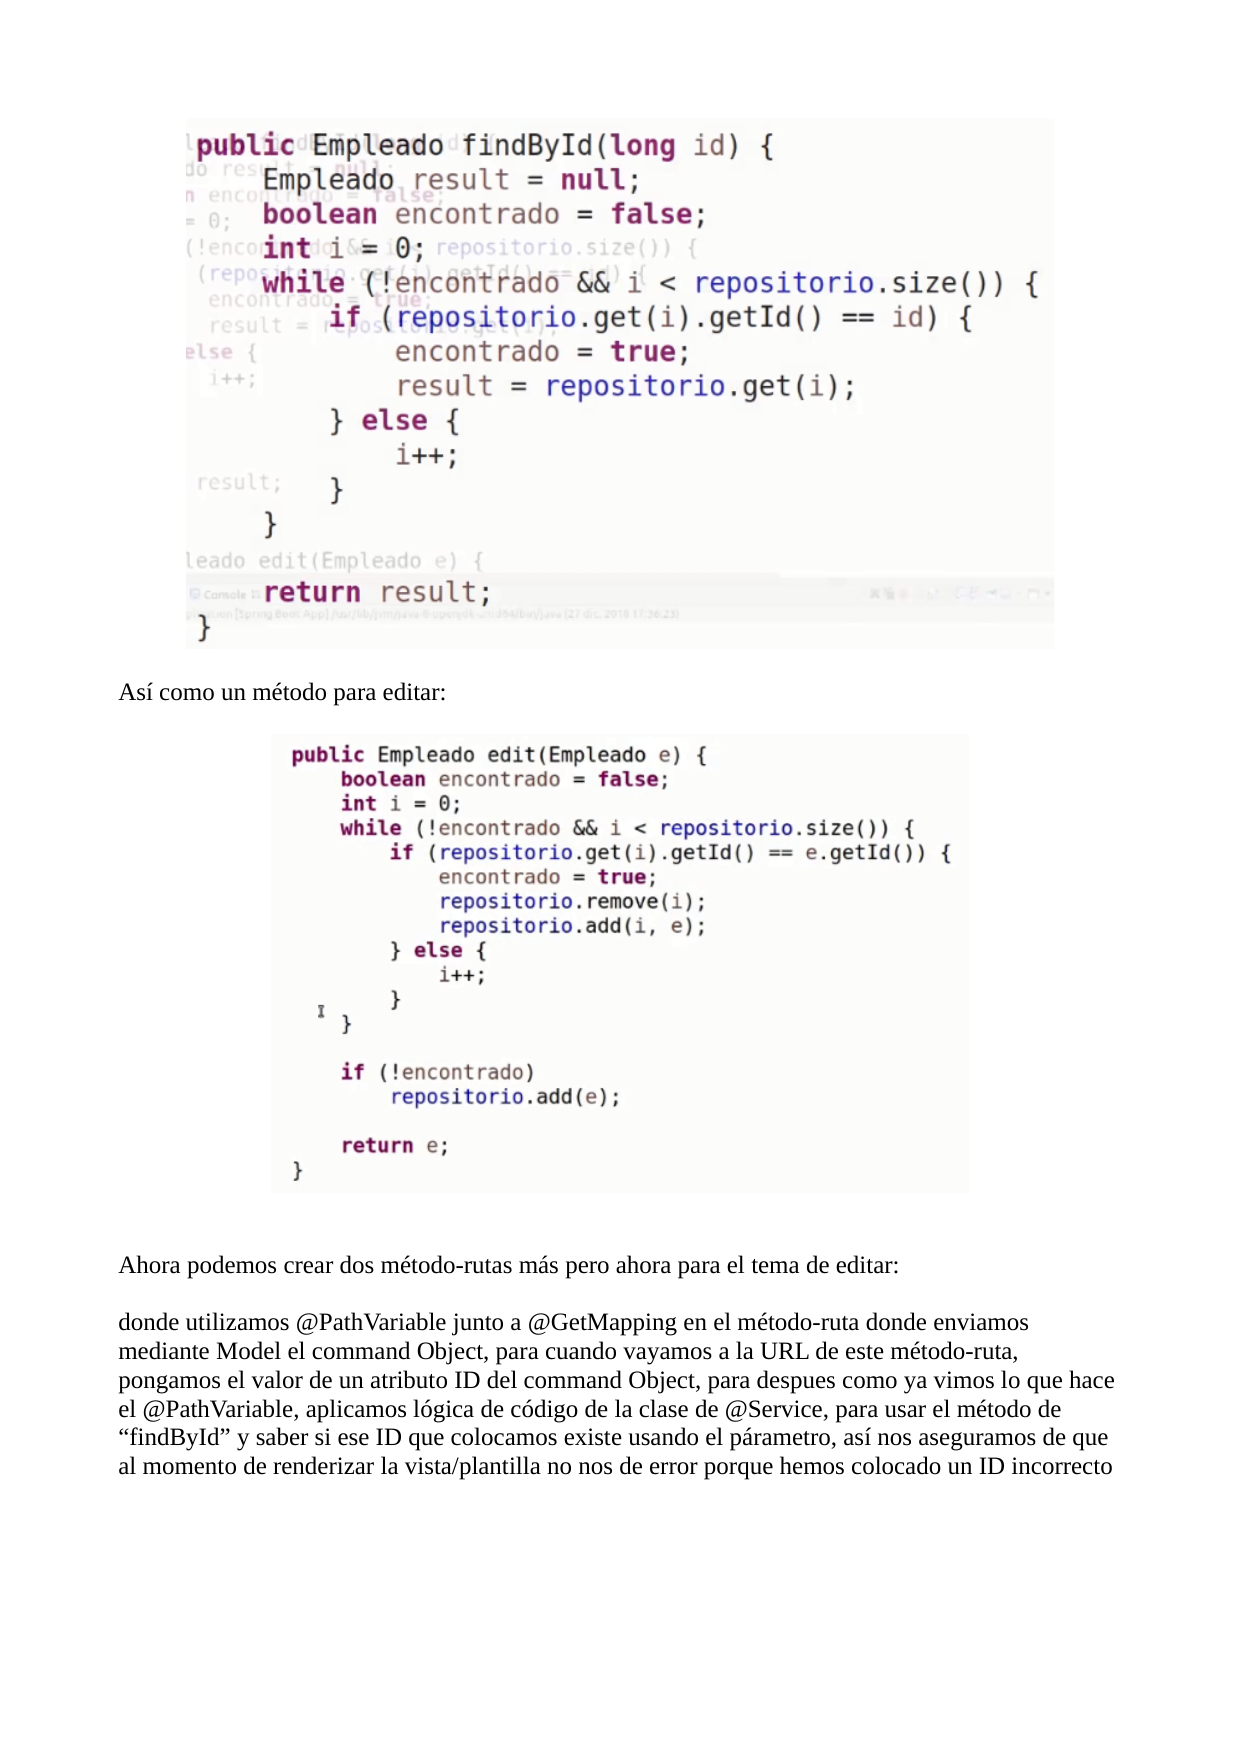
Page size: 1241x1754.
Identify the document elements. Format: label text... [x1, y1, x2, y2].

picture [270, 734, 970, 1193]
picture [186, 118, 1055, 649]
text donde utilizamos @PathVariable junto a @GetMapping en el método-ruta donde enviamos mediante Model el command Object, para cuando vayamos a la URL de este método-ruta, pongamos el valor de un atributo ID del command Object, para despues como ya vimos lo que hace el @PathVariable, aplicamos lógica de código de la clase de @Service, para usar el método de “findById” y saber si ese ID que colocamos existe usando el párametro, así nos aseguramos de que al momento de renderizar la vista/plantilla no nos de error porque hemos colocado un ID incorrecto [118, 1307, 1122, 1480]
text Así como un método para editar: [118, 677, 1122, 706]
text Ahora podemos crear dos método-rutas más pero ahora para el tema de editar: [118, 1250, 1122, 1279]
